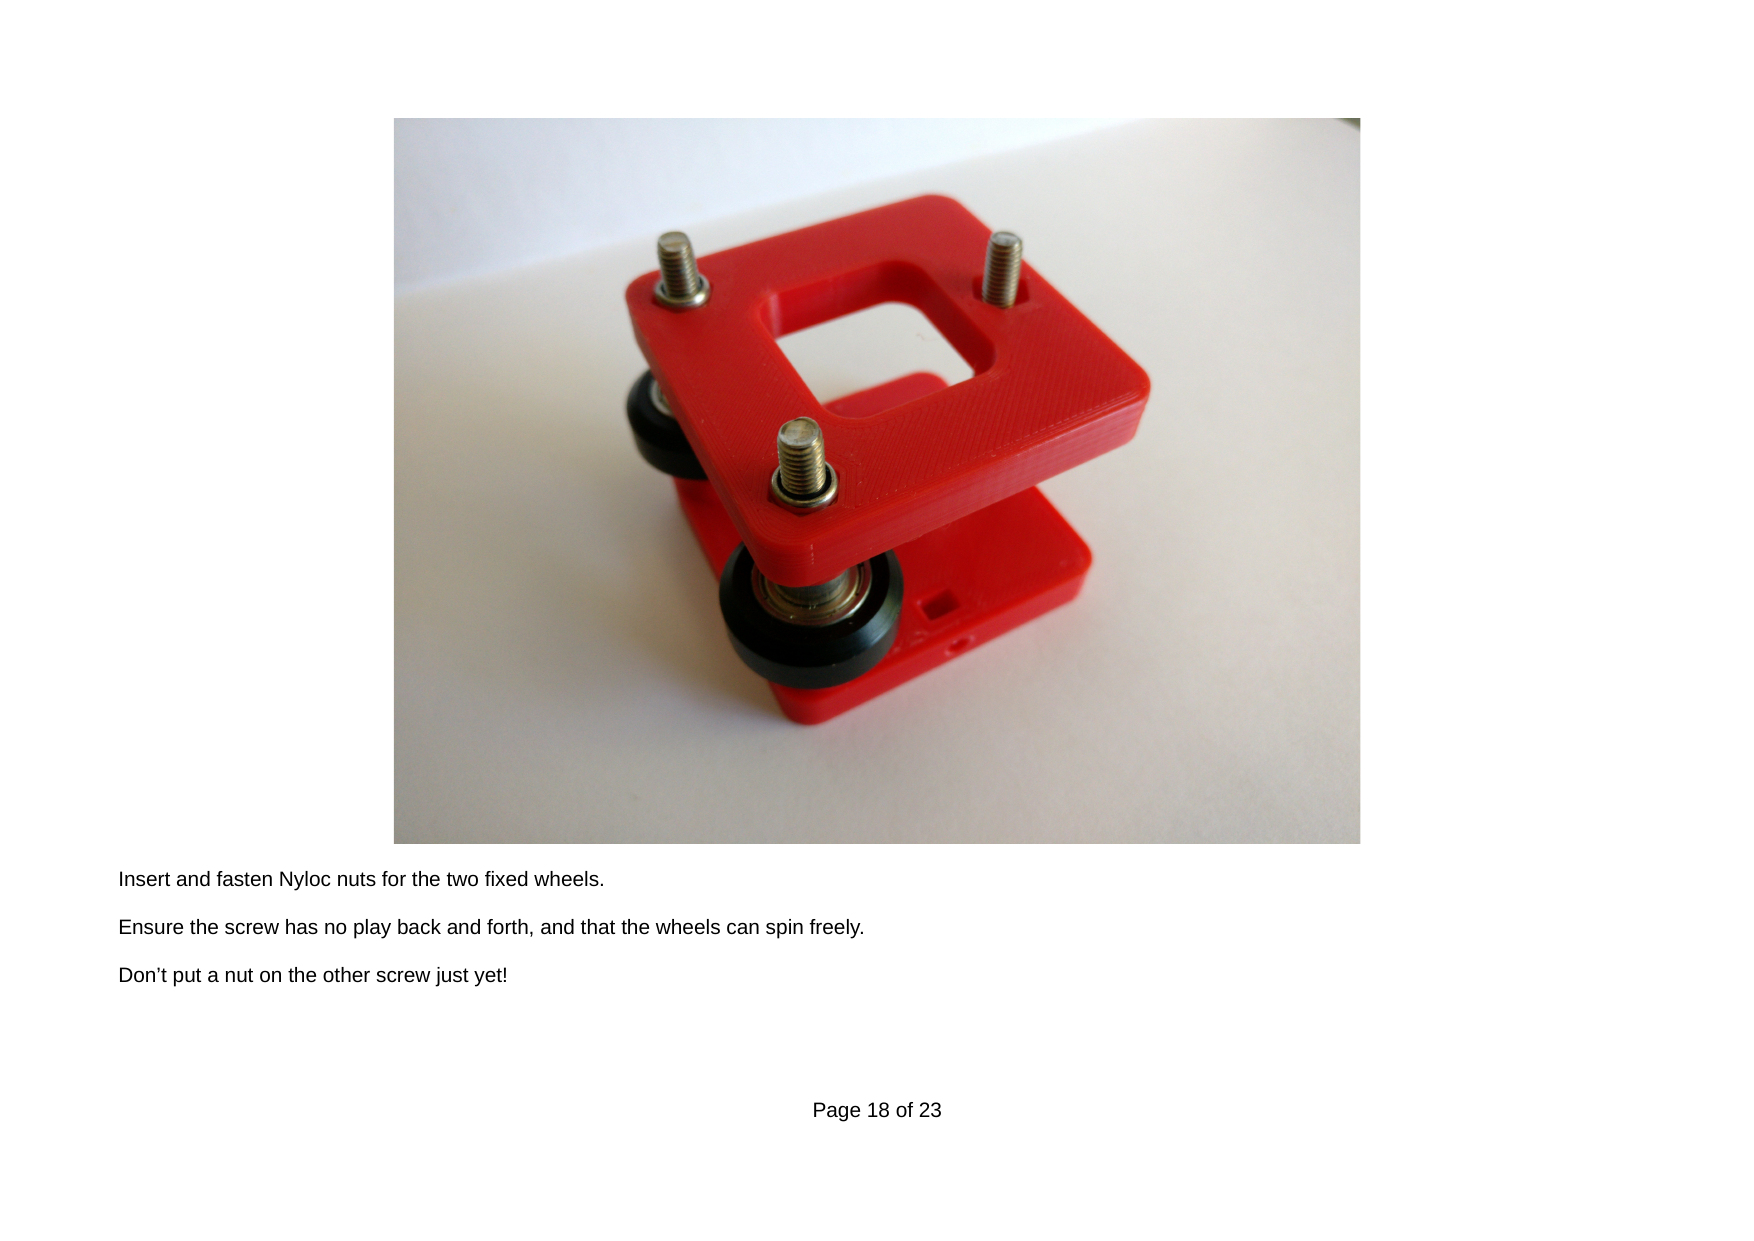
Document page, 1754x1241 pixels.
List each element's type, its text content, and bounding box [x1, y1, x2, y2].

picture [393, 118, 1361, 844]
text Insert and fasten Nyloc nuts for the two fixed wheels. [118, 867, 1636, 891]
text Don’t put a nut on the other screw just yet! [118, 963, 1636, 987]
text Ensure the screw has no play back and forth, and that the wheels can spin freely. [118, 915, 1636, 939]
